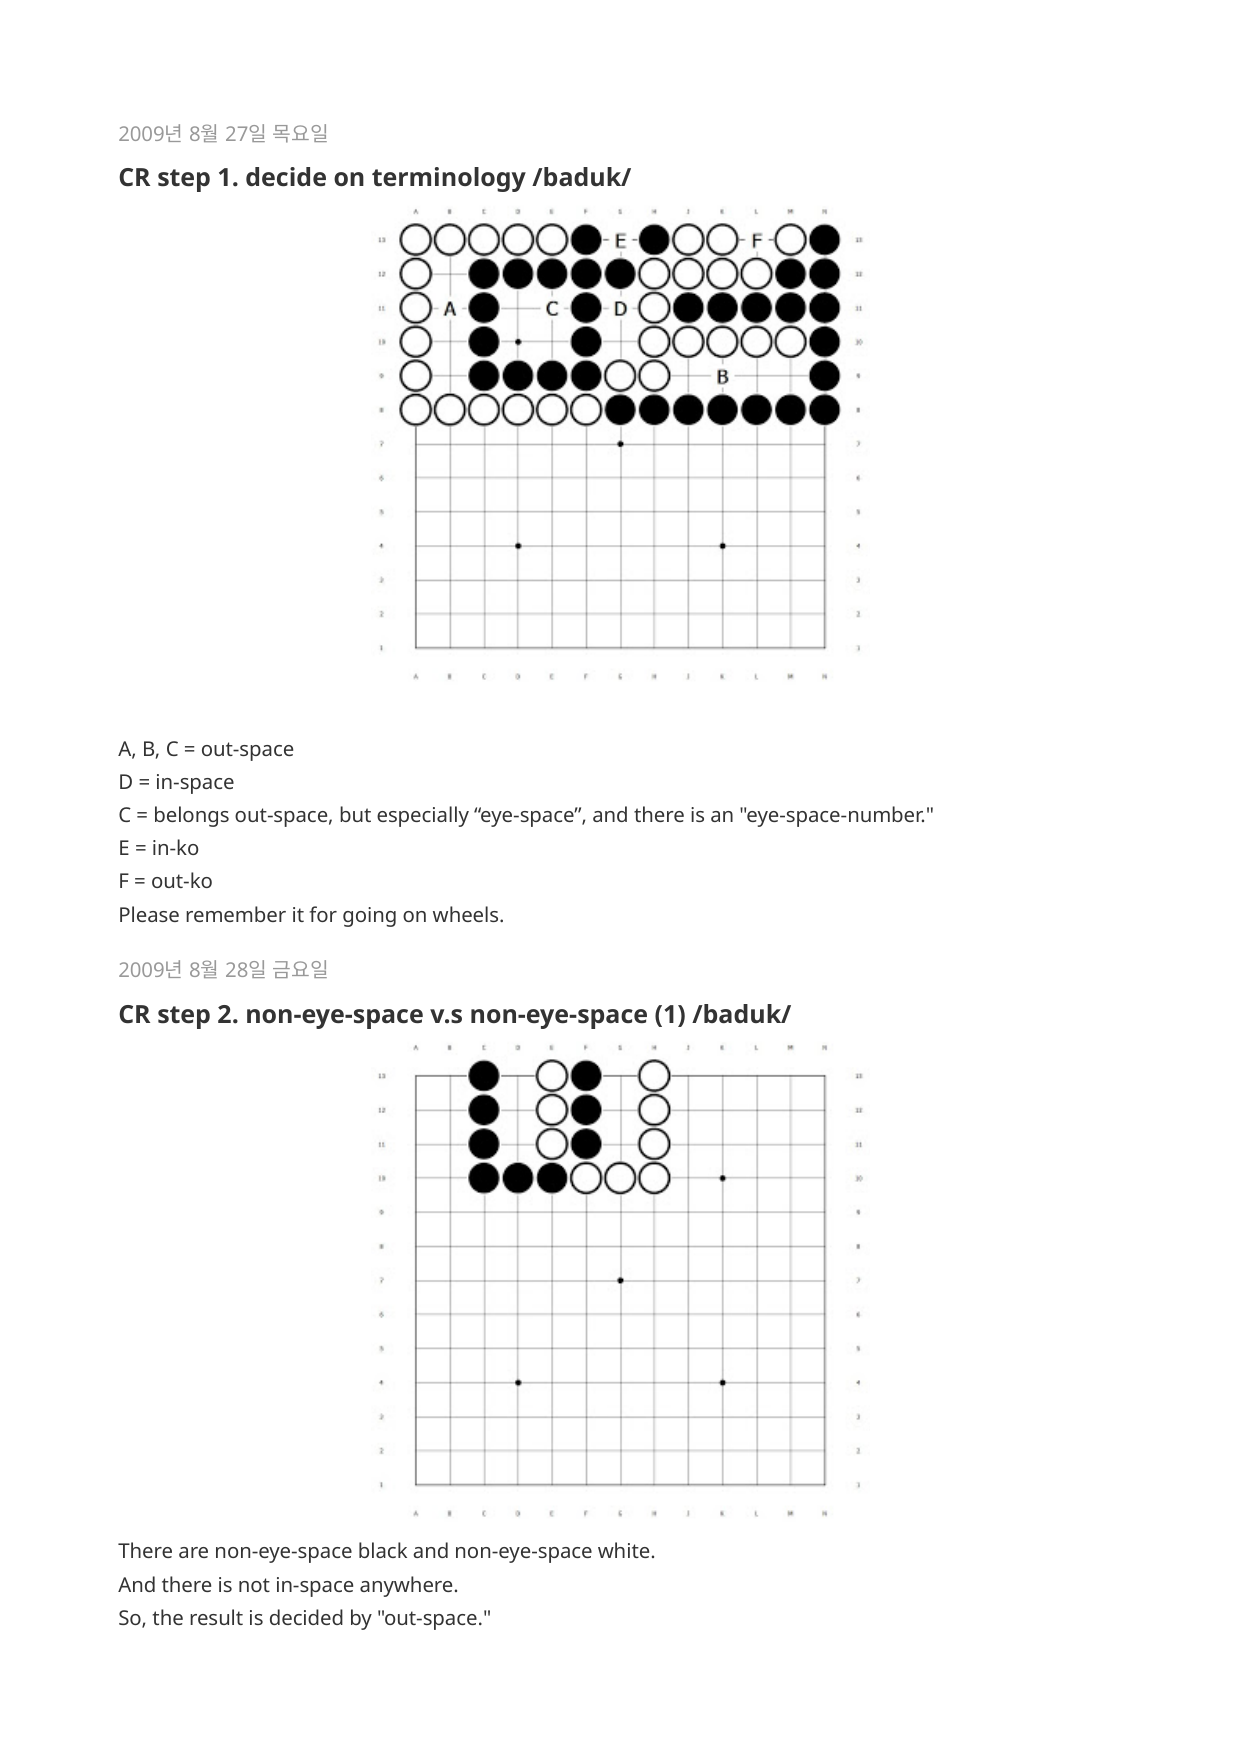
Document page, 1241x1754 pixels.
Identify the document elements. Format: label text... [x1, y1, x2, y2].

picture [371, 195, 870, 694]
picture [371, 1031, 870, 1530]
subtitle CR step 2. non-eye-space v.s non-eye-space (1) /baduk/ [118, 996, 1122, 1030]
text There are non-eye-space black and non-eye-space white. And there is not in-space anywhere. So, the result is decided by "out-space." [118, 1537, 1122, 1631]
subtitle 2009년 8월 27일 목요일 [118, 118, 1122, 148]
subtitle CR step 1. decide on terminology /baduk/ [118, 160, 1122, 194]
text A, B, C = out-space D = in-space C = belongs out-space, but especially “eye-space”, and there is an "eye-space-number." E = in-ko F = out-ko Please remember it for going on wheels. [118, 701, 1122, 928]
subtitle 2009년 8월 28일 금요일 [118, 954, 1122, 984]
